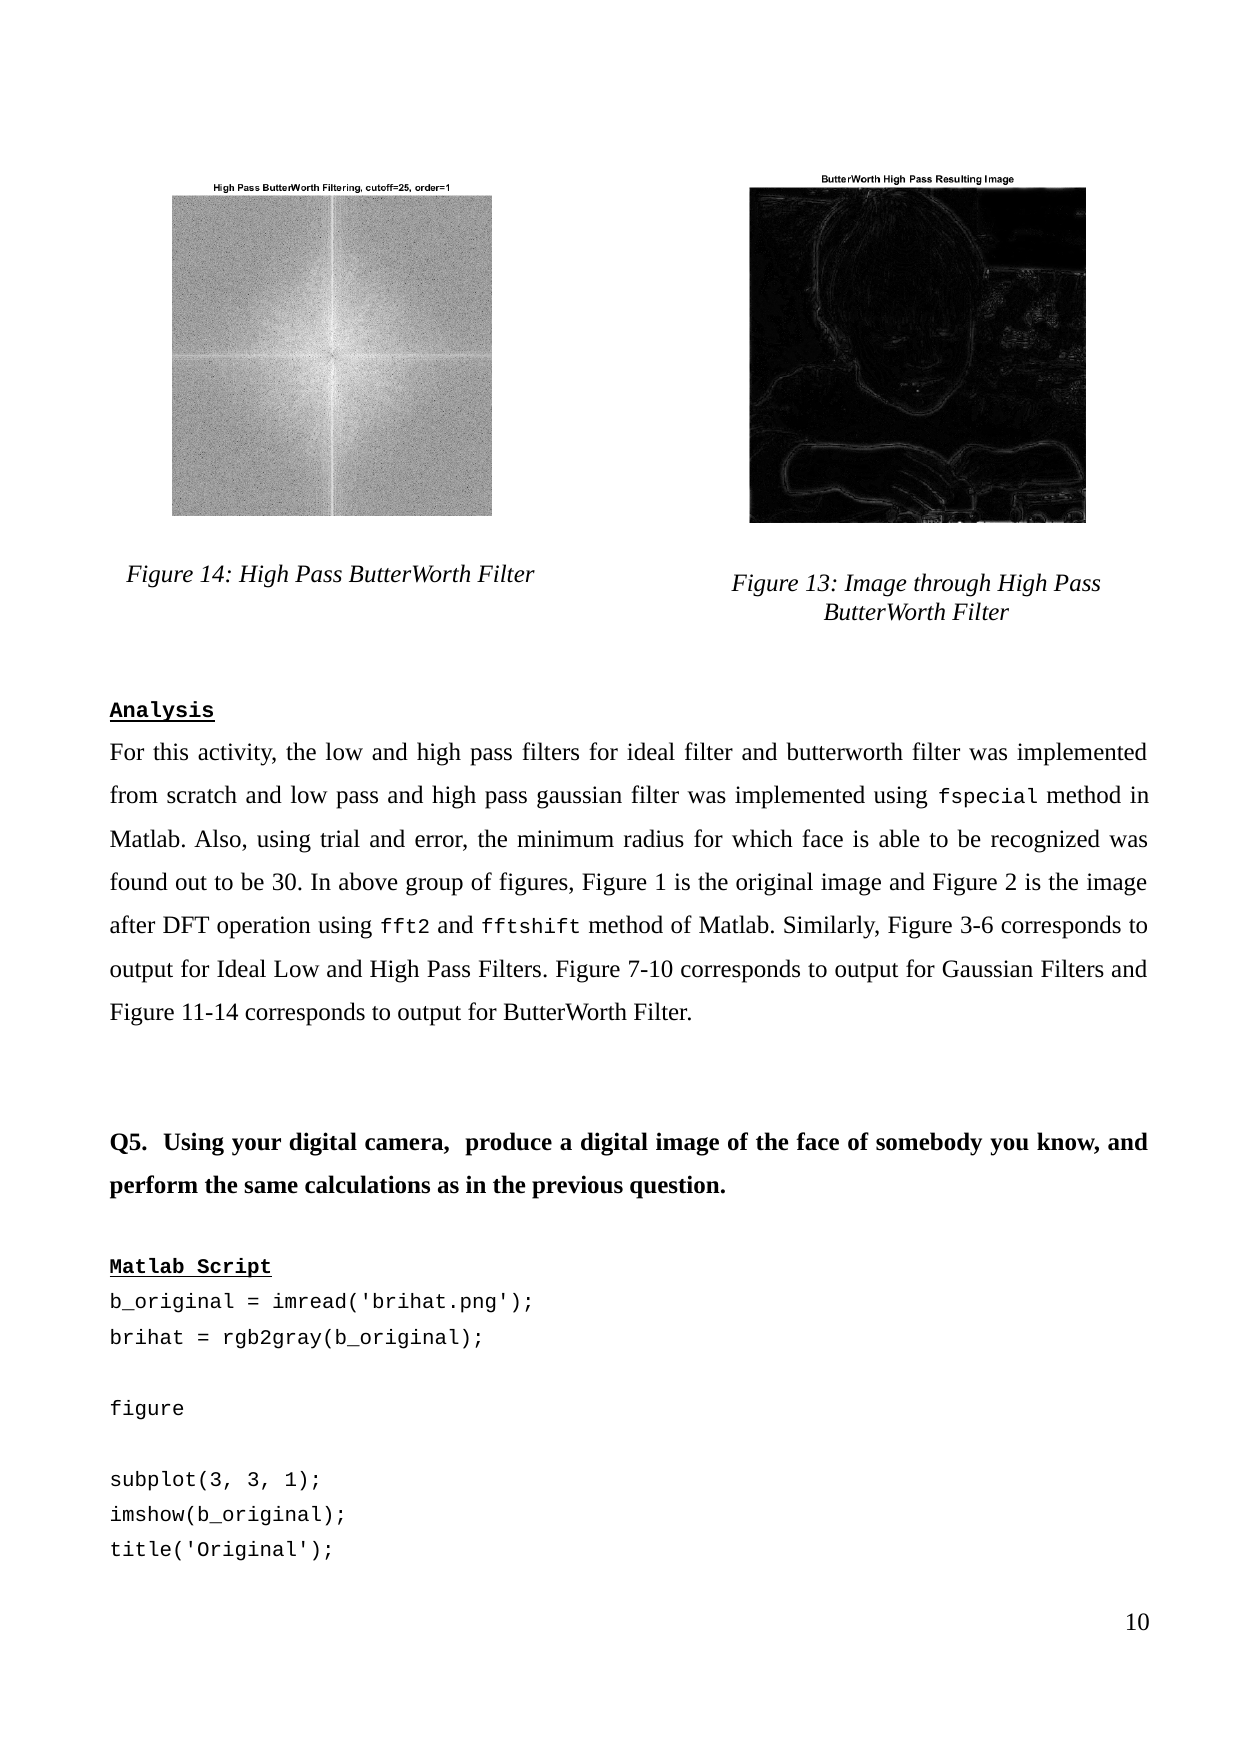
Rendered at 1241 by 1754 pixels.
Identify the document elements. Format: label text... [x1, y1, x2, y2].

text Q5. Using your digital camera, produce a digital image of the face of somebody you know, and perform the same calculations as in the previous question. [109, 1127, 1149, 1198]
text Analysis [109, 700, 1149, 724]
text imshow(b_original); [109, 1504, 1149, 1528]
text figure [109, 1398, 1149, 1421]
picture [115, 177, 548, 559]
text b_original = imread('brihat.png'); [109, 1291, 1149, 1315]
text brihat = rgb2gray(b_original); [109, 1327, 1149, 1351]
text Figure 14: High Pass ButterWorth Filter [115, 559, 548, 588]
text Figure 13: Image through High Pass ButterWorth Filter [690, 568, 1144, 625]
text subplot(3, 3, 1); [109, 1468, 1149, 1492]
text For this activity, the low and high pass filters for ideal filter and butterworth filter was implemented from scratch and low pass and high pass gaussian filter was implemented using fspecial method in Matlab. Also, using trial and error, the minimum radius for which face is able to be recognized was found out to be 30. In above group of figures, Figure 1 is the original image and Figure 2 is the image after DFT operation using fft2 and fftshift method of Matlab. Similarly, Figure 3-6 corresponds to output for Ideal Low and High Pass Filters. Figure 7-10 corresponds to output for Gaussian Filters and Figure 11-14 corresponds to output for ButterWorth Filter. [109, 737, 1149, 1026]
picture [690, 168, 1145, 568]
text title('Original'); [109, 1539, 1149, 1563]
text Matlab Script [109, 1256, 1149, 1280]
